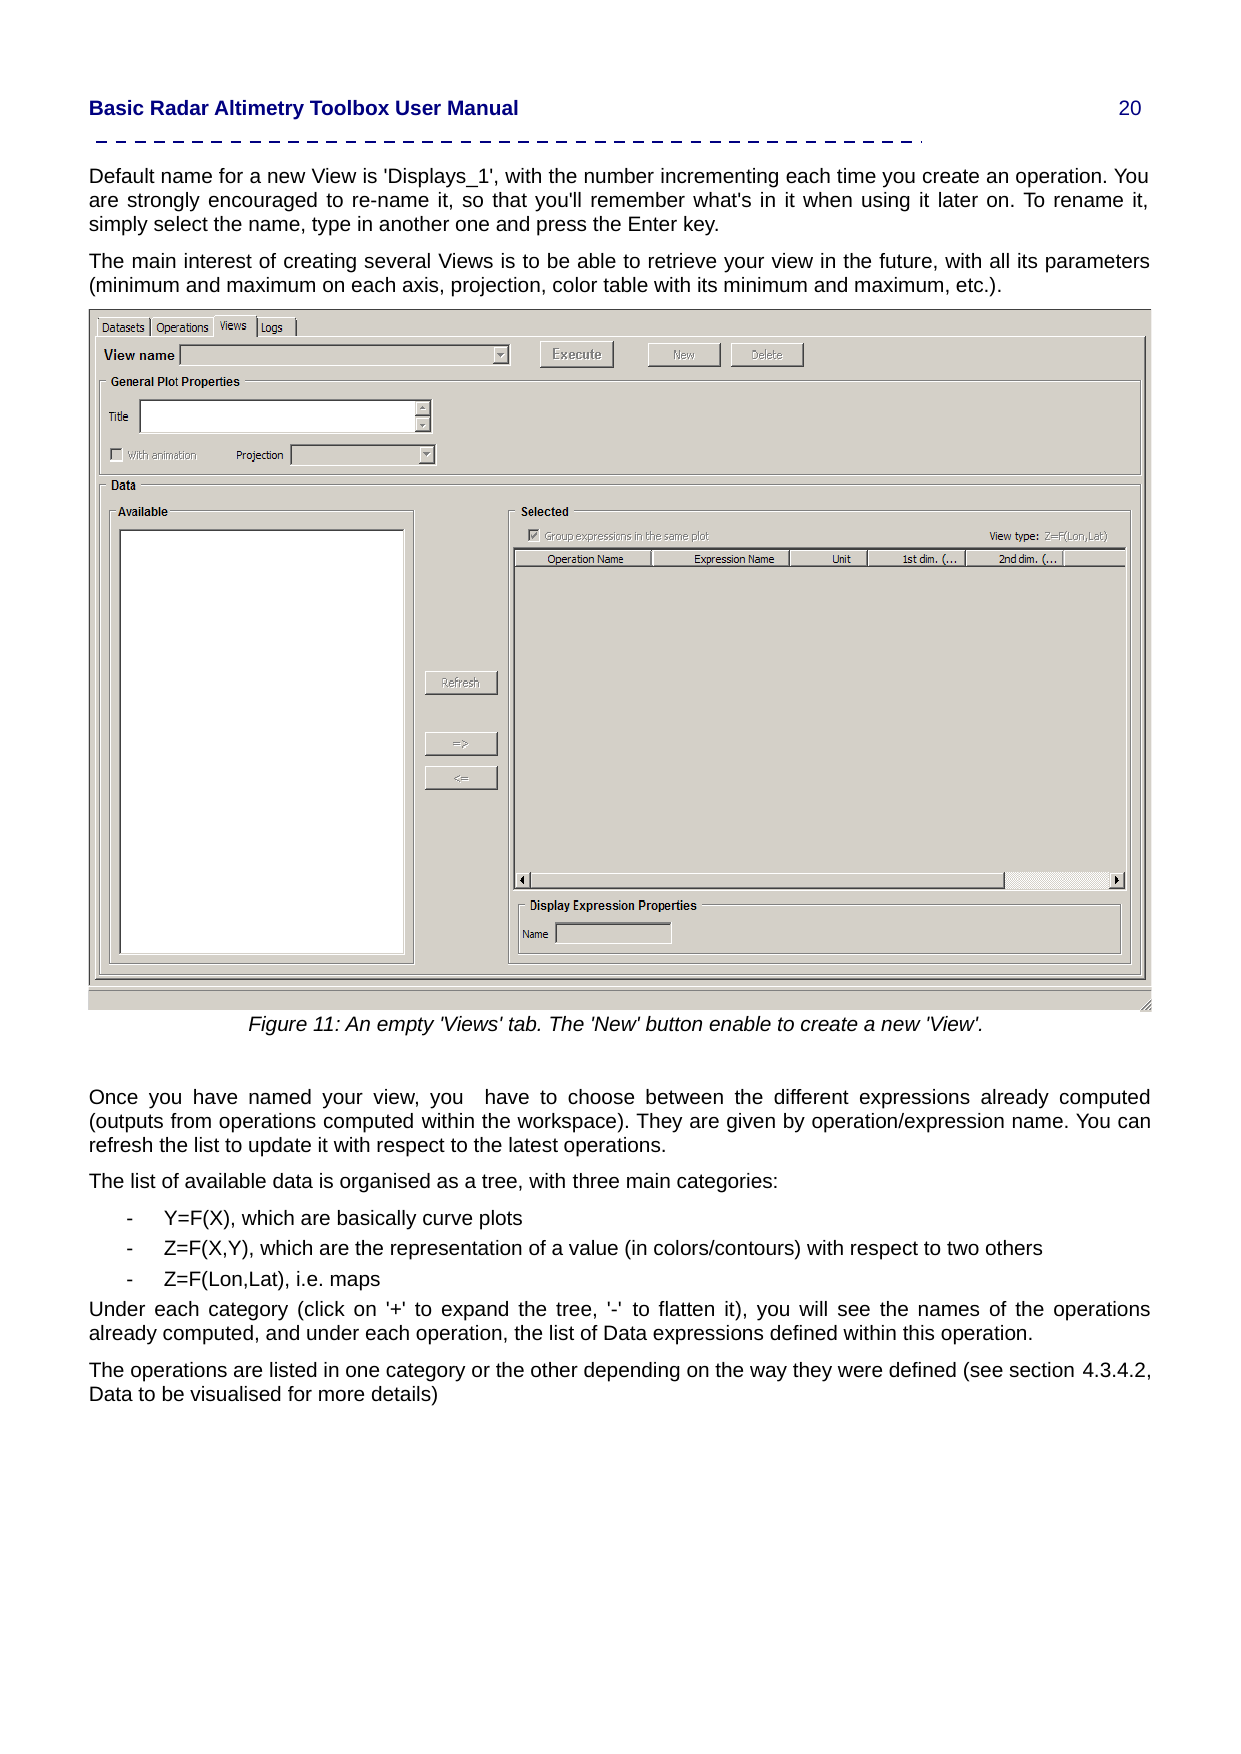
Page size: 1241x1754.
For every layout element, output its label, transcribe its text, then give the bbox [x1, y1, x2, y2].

text The operations are listed in one category or the other depending on the way they were defined (see section 4.3.4.2, Data to be visualised for more details) [88, 1357, 1152, 1405]
text Once you have named your view, you have to choose between the different expressions already computed (outputs from operations computed within the workspace). They are given by operation/expression name. You can refresh the list to update it with respect to the latest operations. [88, 1085, 1152, 1157]
picture [88, 309, 1152, 1012]
text The list of available data is organised as a tree, with three main categories: [88, 1169, 1152, 1193]
text Figure 11: An empty 'Views' tab. The 'New' button enable to create a new 'View'. [88, 1012, 1152, 1036]
list Y=F(X), which are basically curve plots [126, 1206, 1152, 1230]
list Z=F(Lon,Lat), i.e. maps [126, 1267, 1152, 1291]
list Z=F(X,Y), which are the representation of a value (in colors/contours) with respect to two others [126, 1236, 1152, 1260]
text Under each category (click on '+' to expand the tree, '-' to flatten it), you will see the names of the operations already computed, and under each operation, the list of Data expressions defined within this operation. [88, 1297, 1152, 1345]
text The main interest of creating several Views is to be able to retrieve your view in the future, with all its parameters (minimum and maximum on each axis, projection, color table with its minimum and maximum, etc.). [88, 249, 1152, 297]
text Default name for a new View is 'Displays_1', with the number incrementing each time you create an operation. You are strongly encouraged to re-name it, so that you'll remember what's in it when using it later on. To rename it, simply select the name, type in another one and press the Enter key. [88, 164, 1152, 236]
